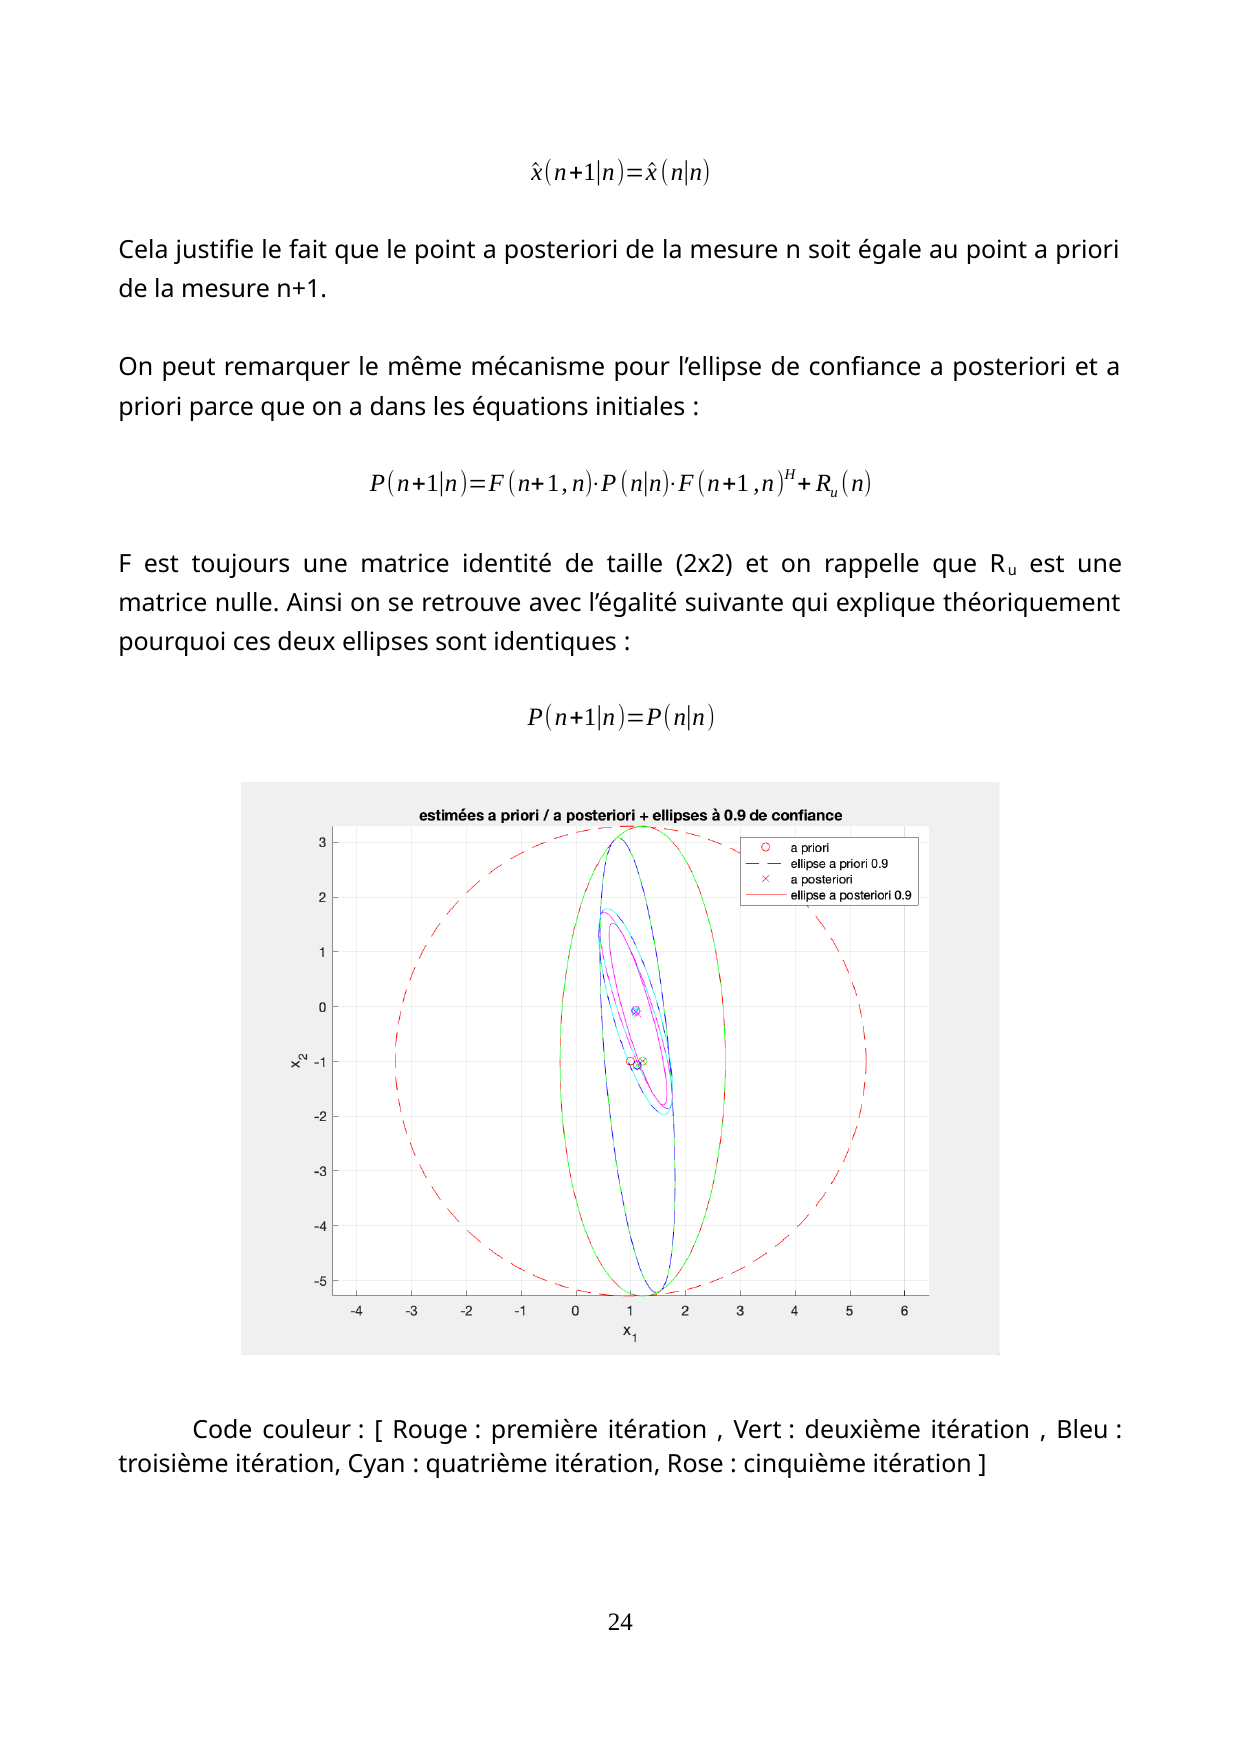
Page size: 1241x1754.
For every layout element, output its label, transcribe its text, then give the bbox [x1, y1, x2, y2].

subtitle Code couleur : [ Rouge : première itération , Vert : deuxième itération , Bleu : troisième itération, Cyan : quatrième itération, Rose : cinquième itération ] [118, 1412, 1122, 1480]
text On peut remarquer le même mécanisme pour l’ellipse de confiance a posteriori et a priori parce que on a dans les équations initiales : [118, 349, 1122, 422]
picture [240, 781, 1000, 1355]
text F est toujours une matrice identité de taille (2x2) et on rappelle que Ru est une matrice nulle. Ainsi on se retrouve avec l’égalité suivante qui explique théoriquement pourquoi ces deux ellipses sont identiques : [118, 546, 1122, 658]
text Cela justifie le fait que le point a posteriori de la mesure n soit égale au point a priori de la mesure n+1. [118, 232, 1122, 305]
